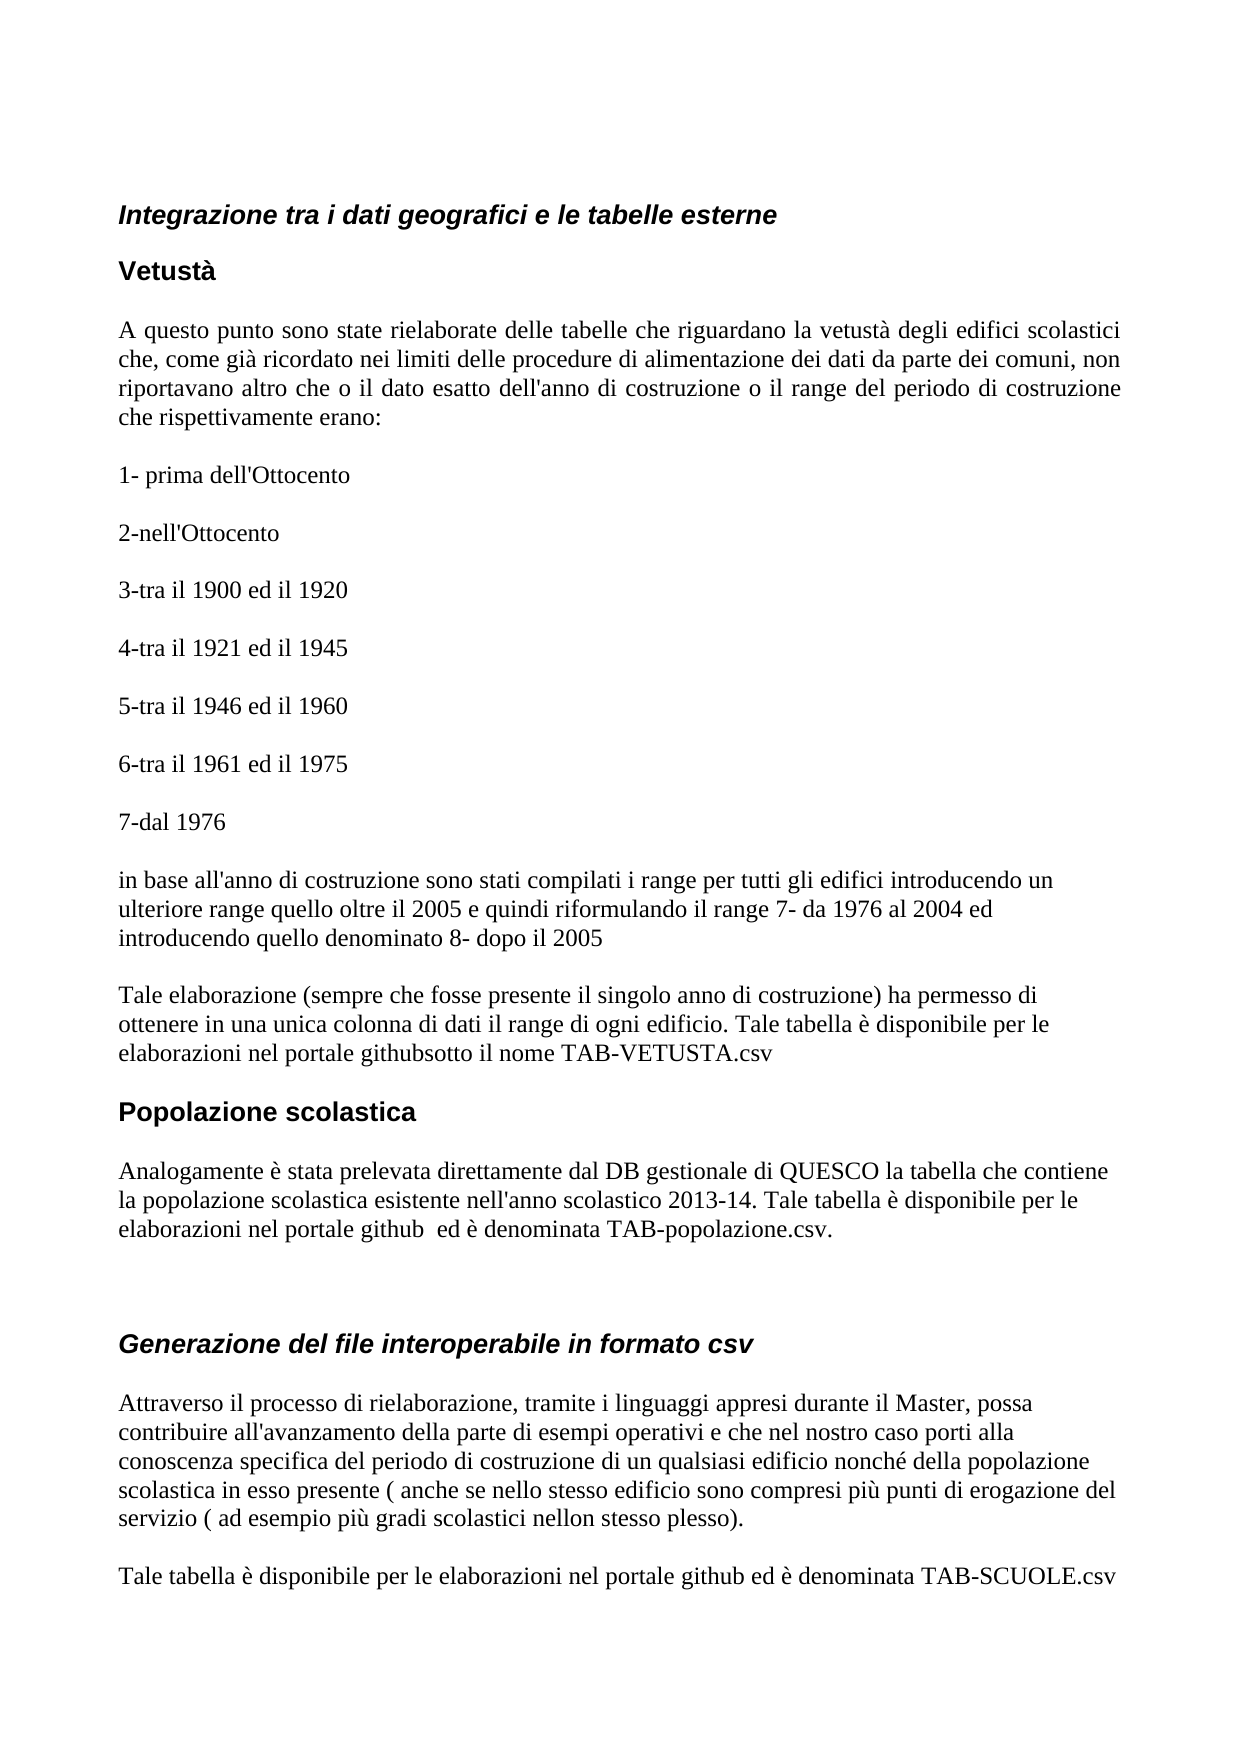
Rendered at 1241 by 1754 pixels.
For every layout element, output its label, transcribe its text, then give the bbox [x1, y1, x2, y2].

text 5-tra il 1946 ed il 1960 [118, 691, 1122, 720]
text 3-tra il 1900 ed il 1920 [118, 576, 1122, 604]
text 2-nell'Ottocento [118, 518, 1122, 546]
text 4-tra il 1921 ed il 1945 [118, 633, 1122, 662]
text A questo punto sono state rielaborate delle tabelle che riguardano la vetustà degli edifici scolastici che, come già ricordato nei limiti delle procedure di alimentazione dei dati da parte dei comuni, non riportavano altro che o il dato esatto dell'anno di costruzione o il range del periodo di costruzione che rispettivamente erano: [118, 316, 1122, 431]
text 7-dal 1976 [118, 807, 1122, 836]
subtitle Vetustà [118, 255, 1122, 286]
text Tale tabella è disponibile per le elaborazioni nel portale github ed è denominata TAB-SCUOLE.csv [118, 1561, 1122, 1590]
subtitle Generazione del file interoperabile in formato csv [118, 1328, 1122, 1359]
subtitle Popolazione scolastica [118, 1096, 1122, 1127]
text in base all'anno di costruzione sono stati compilati i range per tutti gli edifici introducendo un ulteriore range quello oltre il 2005 e quindi riformulando il range 7- da 1976 al 2004 ed introducendo quello denominato 8- dopo il 2005 [118, 865, 1122, 951]
text Tale elaborazione (sempre che fosse presente il singolo anno di costruzione) ha permesso di ottenere in una unica colonna di dati il range di ogni edificio. Tale tabella è disponibile per le elaborazioni nel portale githubsotto il nome TAB-VETUSTA.csv [118, 981, 1122, 1067]
text 1- prima dell'Ottocento [118, 460, 1122, 488]
text 6-tra il 1961 ed il 1975 [118, 749, 1122, 778]
subtitle Integrazione tra i dati geografici e le tabelle esterne [118, 199, 1122, 230]
text Attraverso il processo di rielaborazione, tramite i linguaggi appresi durante il Master, possa contribuire all'avanzamento della parte di esempi operativi e che nel nostro caso porti alla conoscenza specifica del periodo di costruzione di un qualsiasi edificio nonché della popolazione scolastica in esso presente ( anche se nello stesso edificio sono compresi più punti di erogazione del servizio ( ad esempio più gradi scolastici nellon stesso plesso). [118, 1388, 1122, 1532]
text Analogamente è stata prelevata direttamente dal DB gestionale di QUESCO la tabella che contiene la popolazione scolastica esistente nell'anno scolastico 2013-14. Tale tabella è disponibile per le elaborazioni nel portale github ed è denominata TAB-popolazione.csv. [118, 1156, 1122, 1243]
